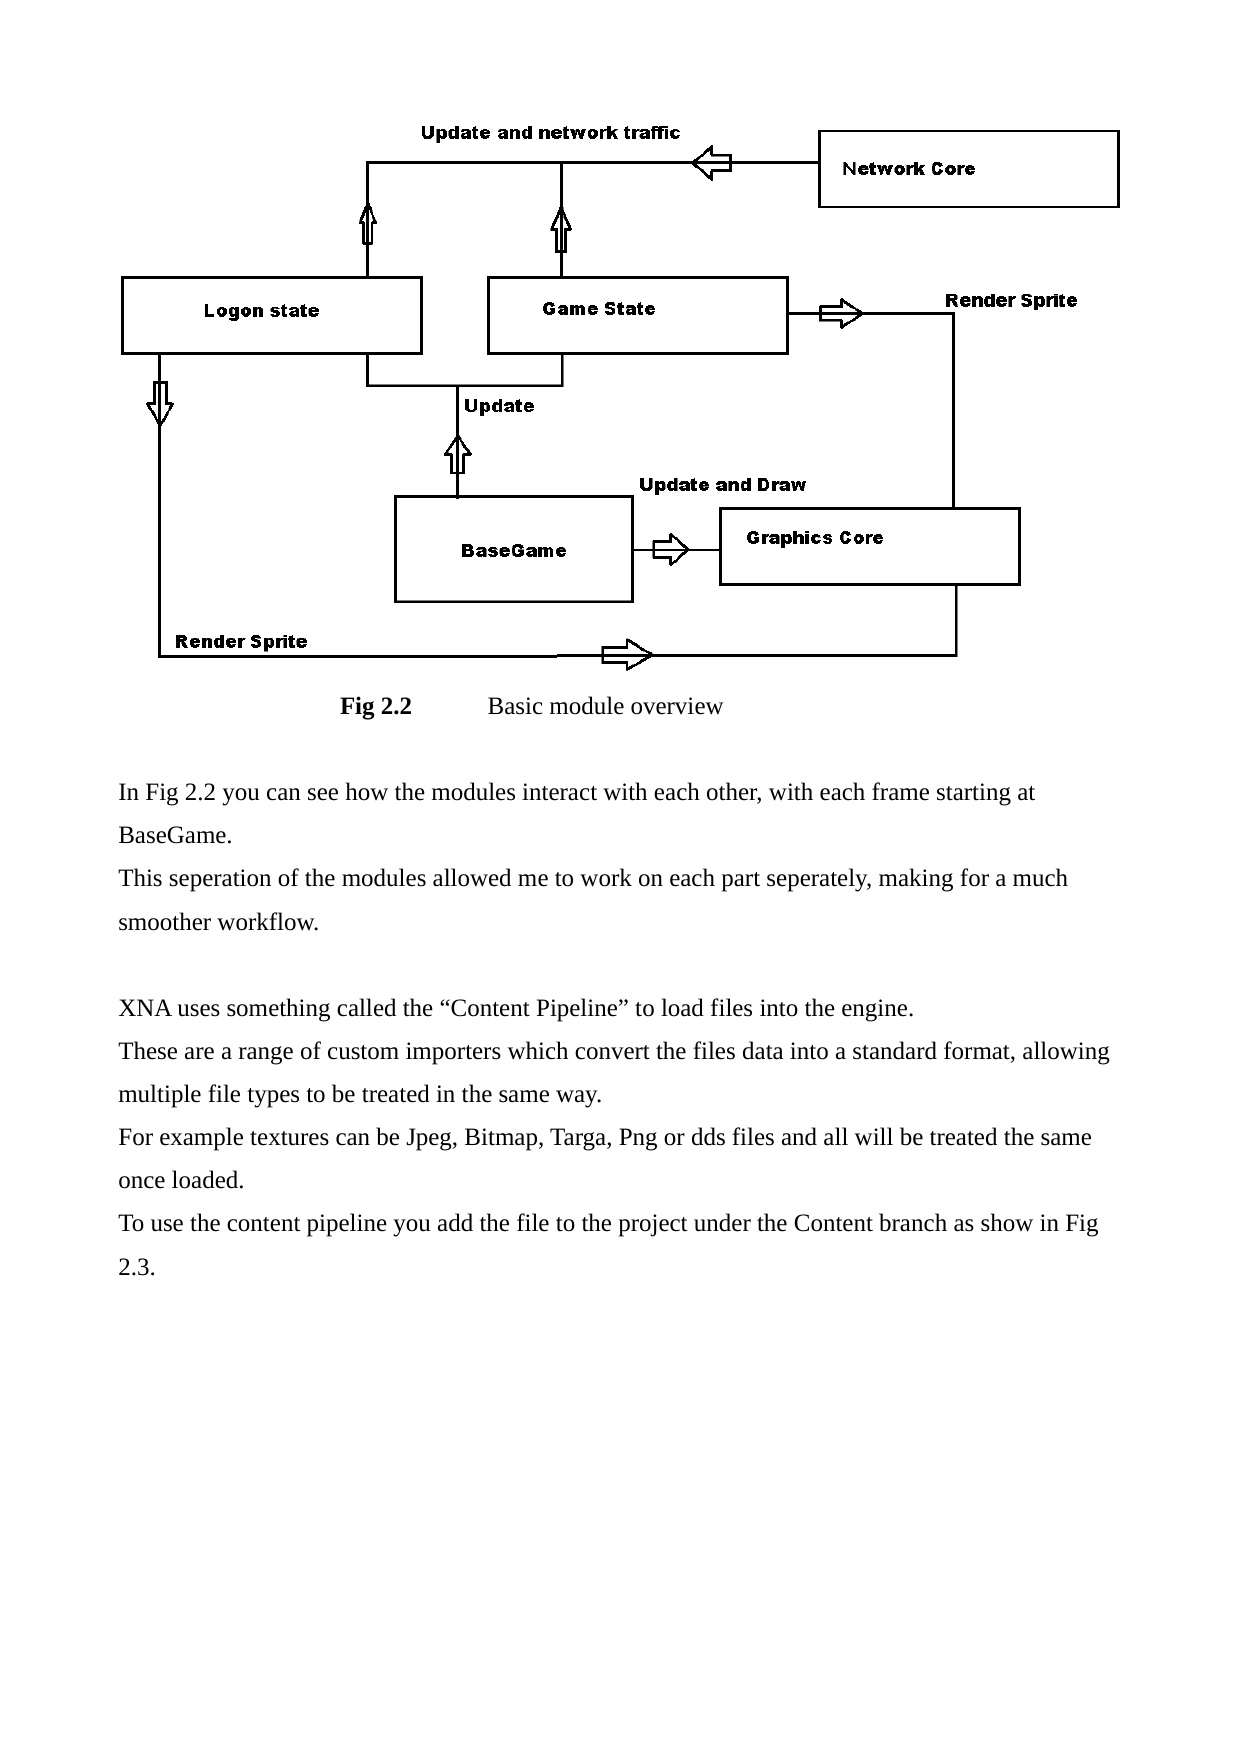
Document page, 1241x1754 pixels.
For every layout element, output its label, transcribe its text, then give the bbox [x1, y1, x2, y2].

picture [118, 118, 1123, 677]
text To use the content pipeline you add the file to the project under the Content branch as show in Fig 2.3. [118, 1208, 1122, 1280]
text This seperation of the modules allowed me to work on each part seperately, making for a much smoother workflow. [118, 863, 1122, 935]
text In Fig 2.2 you can see how the modules interact with each other, with each frame starting at BaseGame. [118, 777, 1122, 849]
text Fig 2.2 Basic module overview [118, 677, 1122, 720]
text For example textures can be Jpeg, Bitmap, Targa, Png or dds files and all will be treated the same once loaded. [118, 1122, 1122, 1194]
text XNA uses something called the “Content Pipeline” to load files into the engine. These are a range of custom importers which convert the files data into a standard format, allowing multiple file types to be treated in the same way. [118, 993, 1122, 1108]
